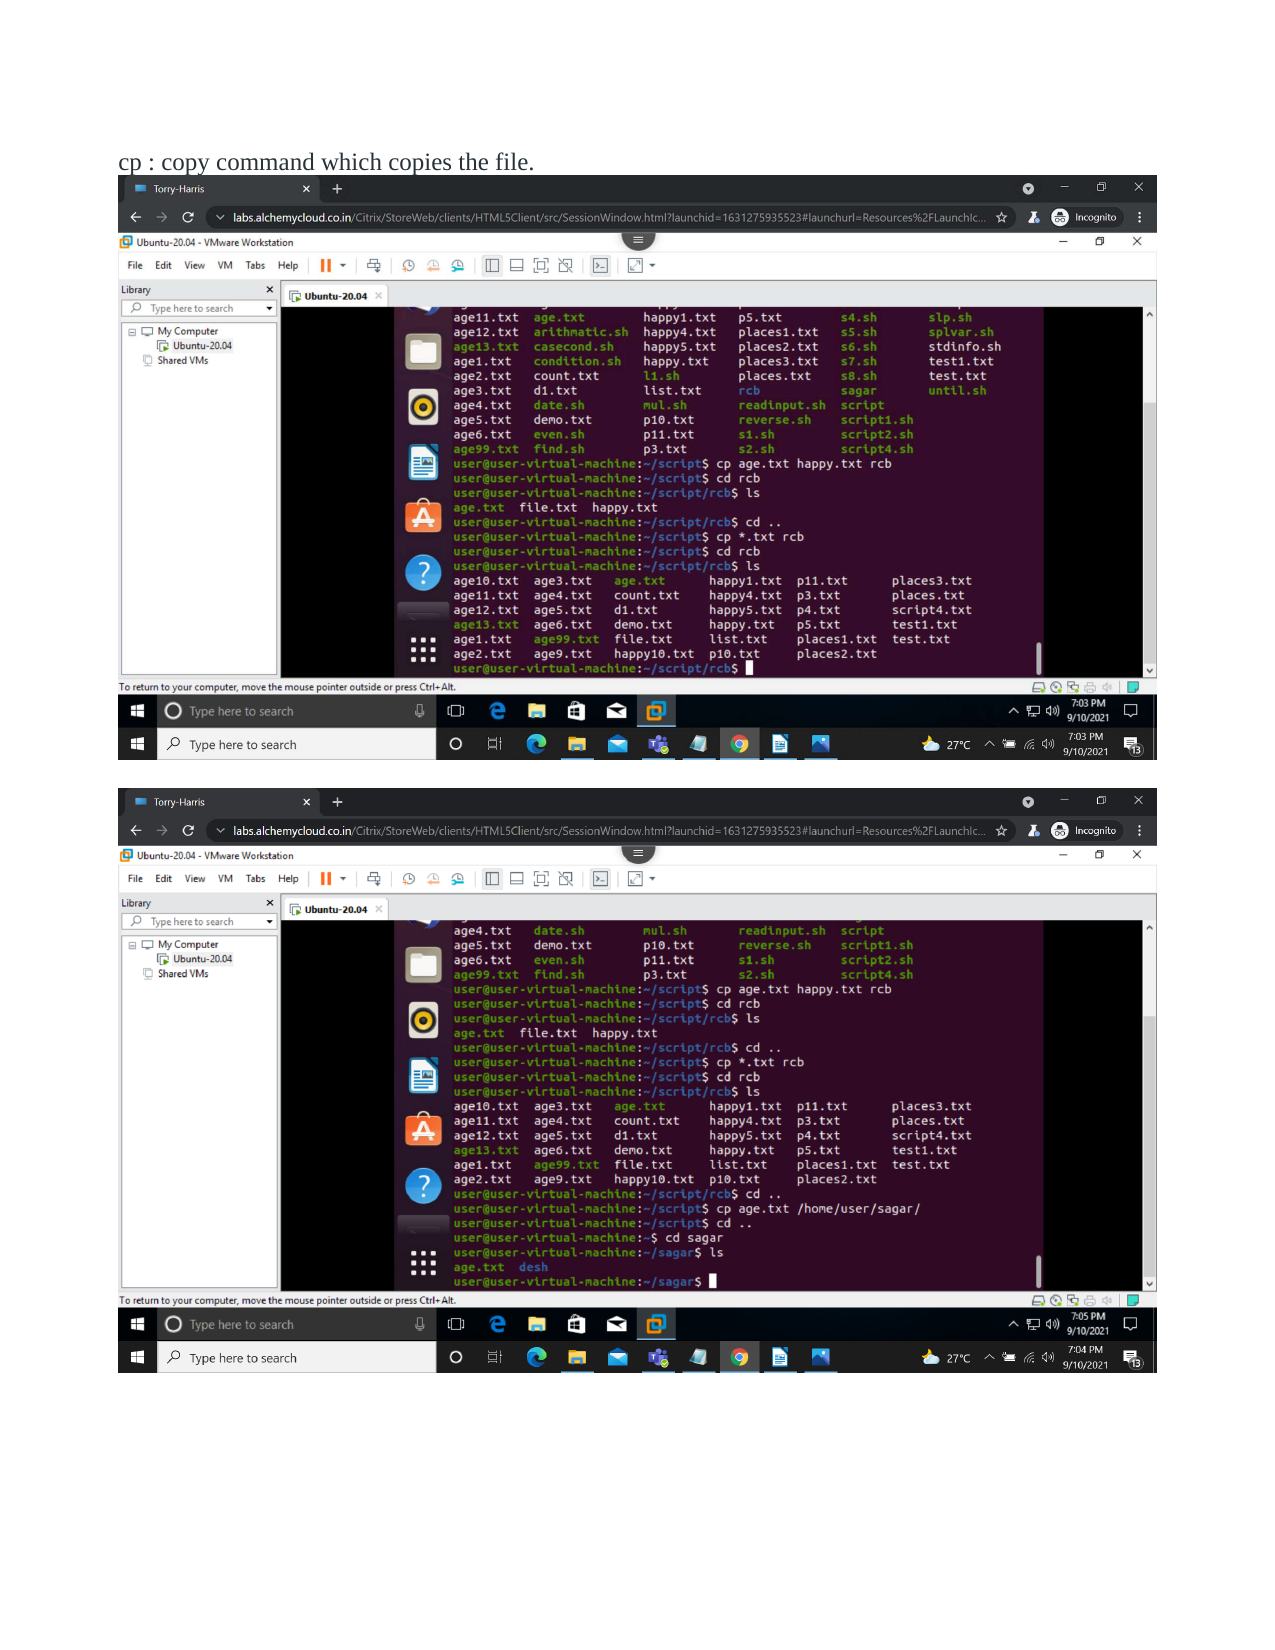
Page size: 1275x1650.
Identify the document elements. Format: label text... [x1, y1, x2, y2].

picture [118, 175, 1157, 760]
picture [118, 788, 1157, 1373]
text cp : copy command which copies the file. [118, 147, 1157, 175]
